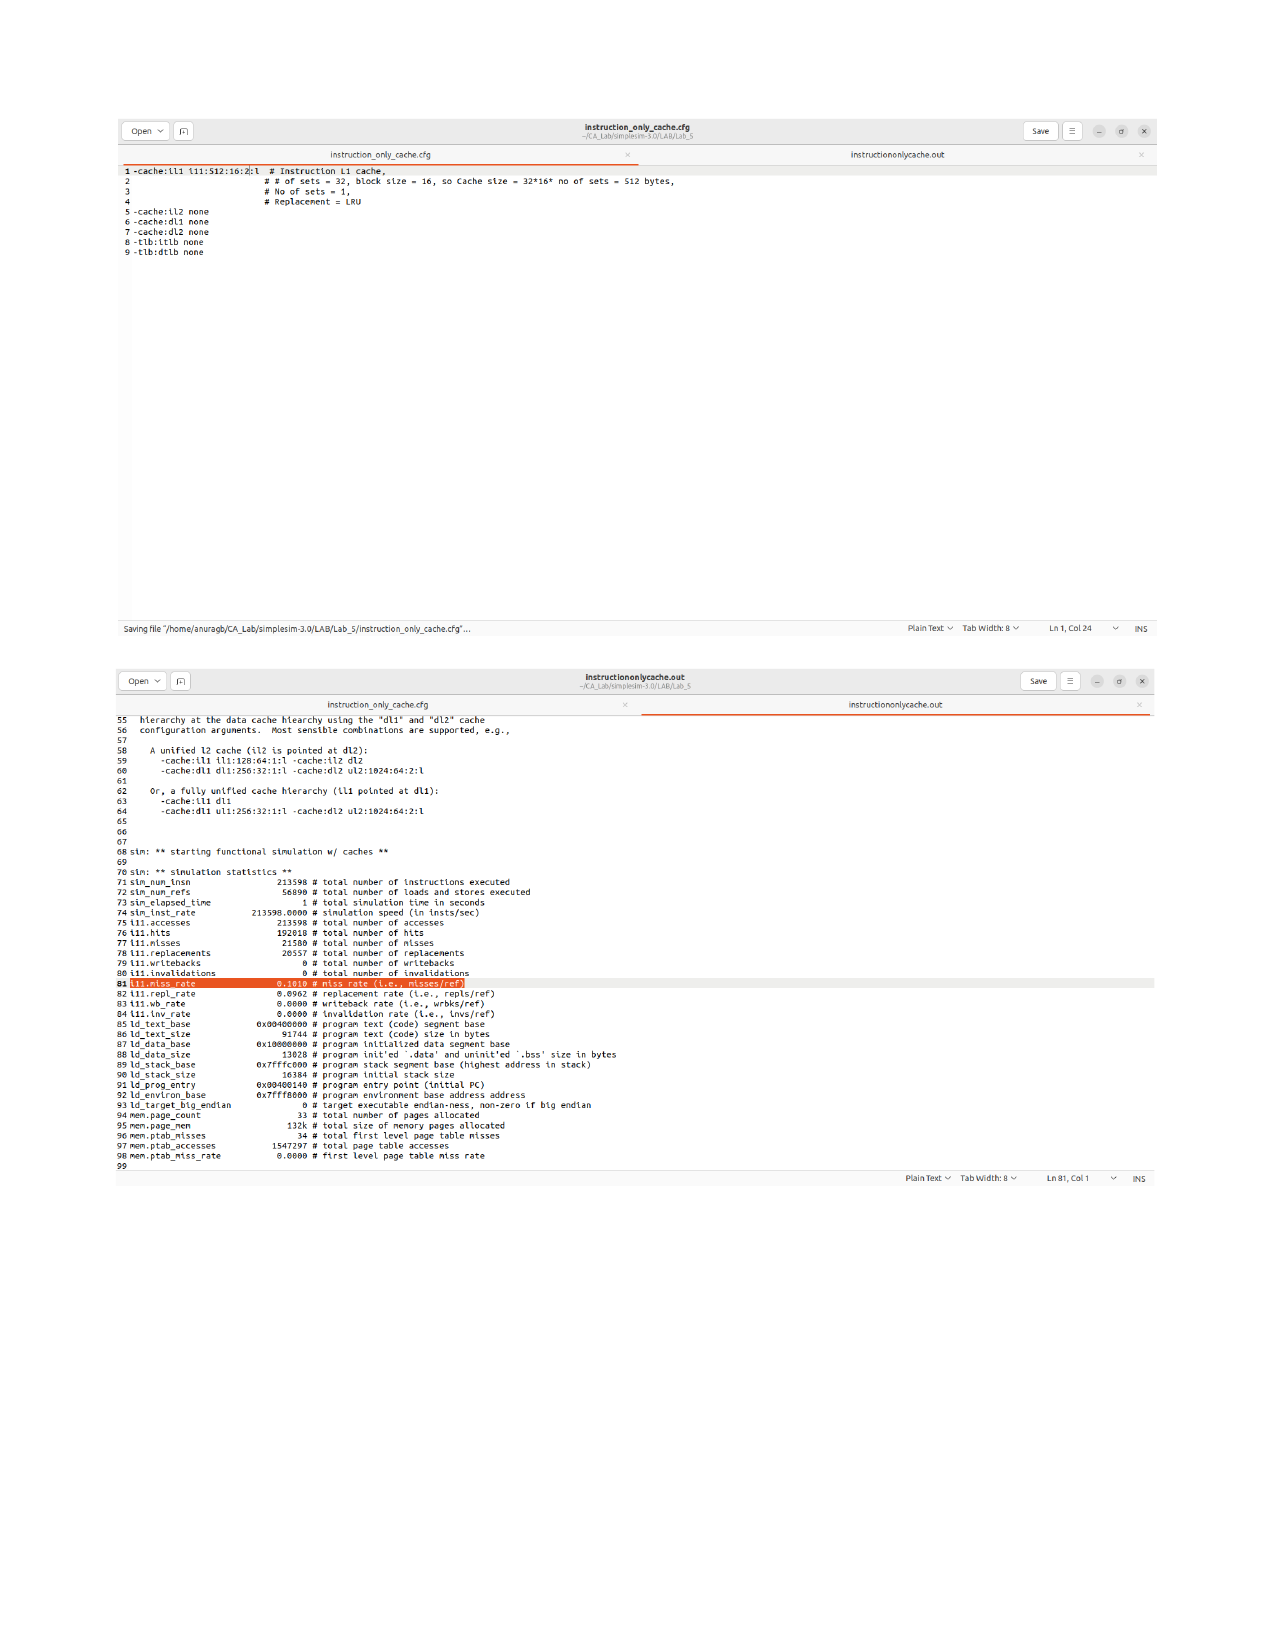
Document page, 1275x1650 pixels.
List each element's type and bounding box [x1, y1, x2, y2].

picture [115, 668, 1155, 1186]
picture [118, 118, 1157, 636]
